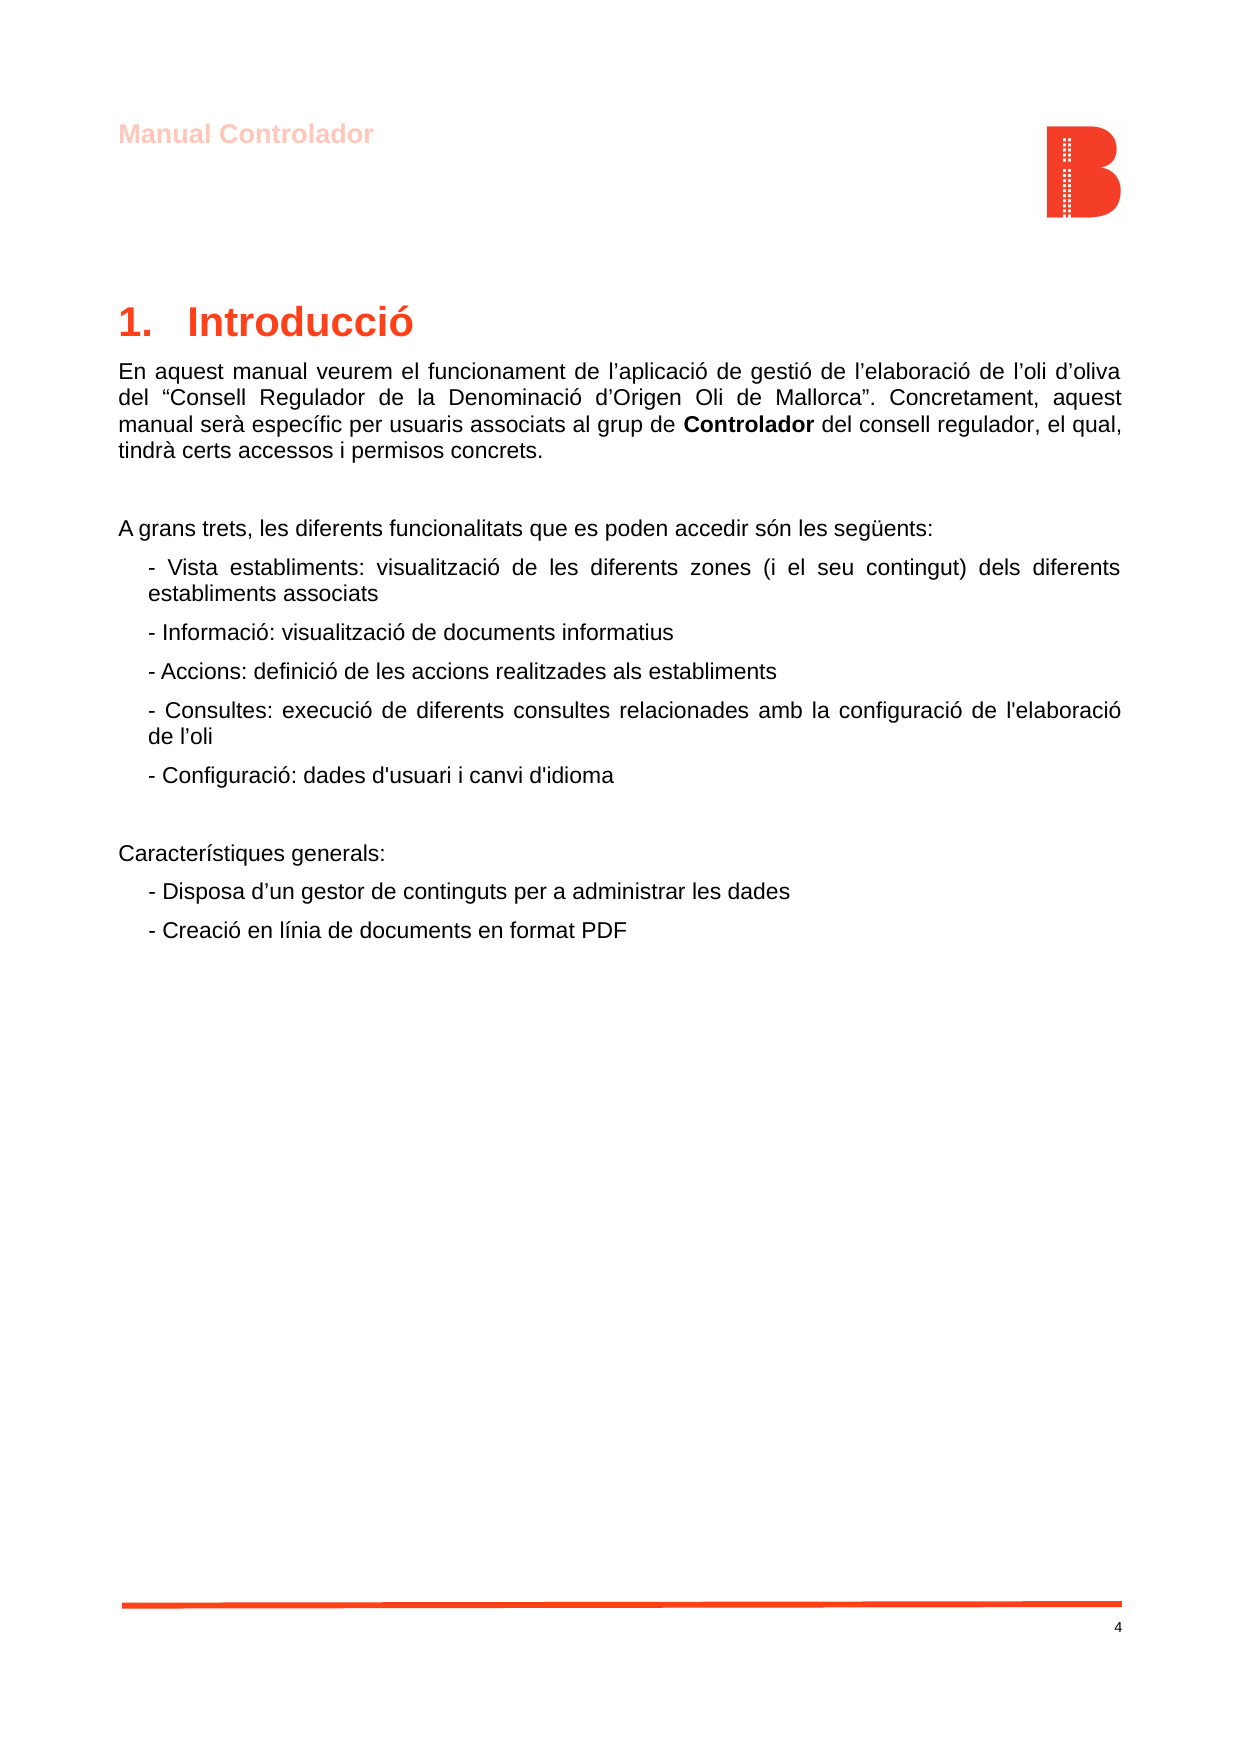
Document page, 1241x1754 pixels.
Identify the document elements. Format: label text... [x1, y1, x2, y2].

text - Vista establiments: visualització de les diferents zones (i el seu contingut) dels diferents establiments associats [148, 554, 1122, 606]
text A grans trets, les diferents funcionalitats que es poden accedir són les següents: [118, 515, 1122, 541]
list - Accions: definició de les accions realitzades als establiments [148, 658, 1122, 684]
picture [1036, 124, 1130, 221]
subtitle Introducció [118, 298, 1122, 346]
text Característiques generals: [118, 839, 1122, 866]
list - Disposa d’un gestor de continguts per a administrar les dades [148, 878, 1122, 905]
list - Creació en línia de documents en format PDF [148, 917, 1122, 943]
list - Consultes: execució de diferents consultes relacionades amb la configuració de l'elaboració de l’oli [148, 697, 1122, 749]
text En aquest manual veurem el funcionament de l’aplicació de gestió de l’elaboració de l’oli d’oliva del “Consell Regulador de la Denominació d’Origen Oli de Mallorca”. Concretament, aquest manual serà específic per usuaris associats al grup de Controlador del consell regulador, el qual, tindrà certs accessos i permisos concrets. [118, 358, 1122, 463]
list - Configuració: dades d'usuari i canvi d'idioma [148, 762, 1122, 788]
list - Informació: visualització de documents informatius [148, 619, 1122, 645]
